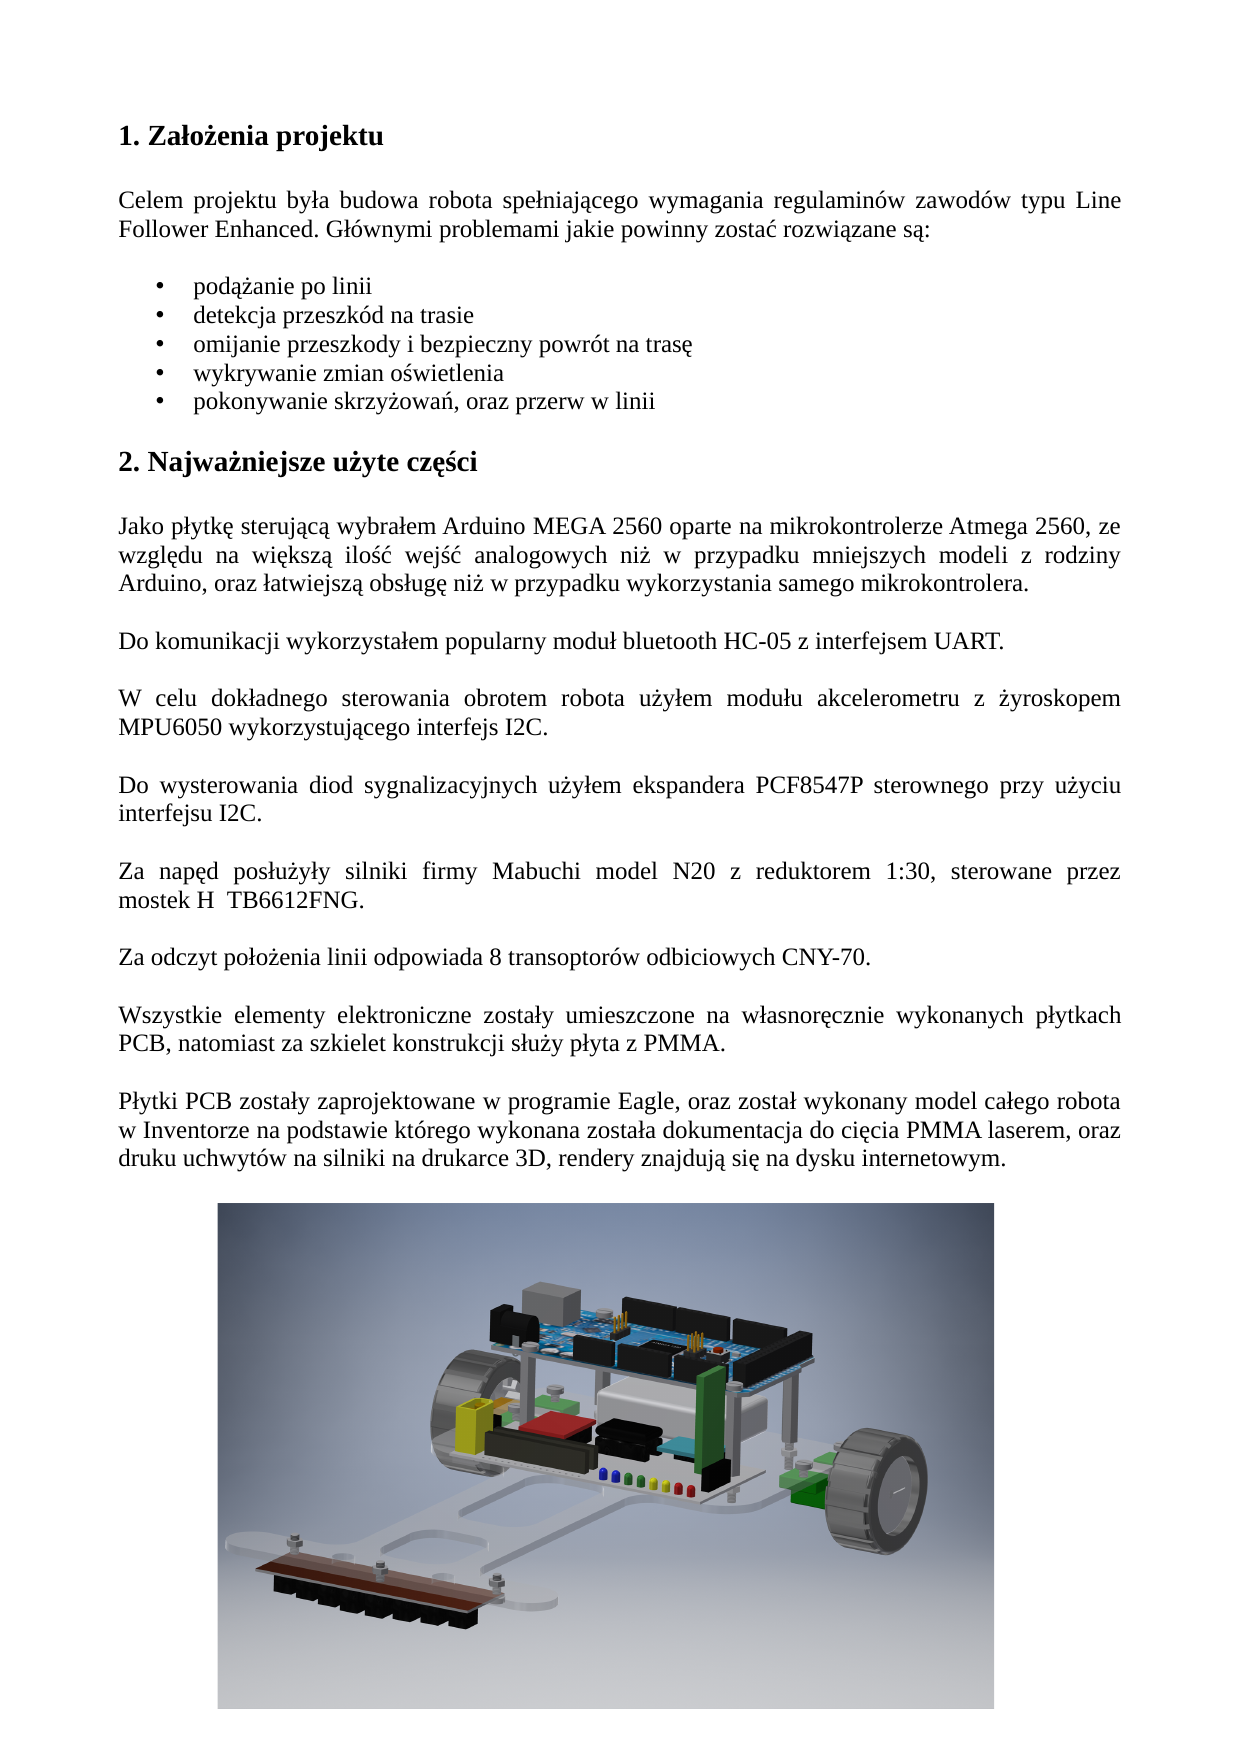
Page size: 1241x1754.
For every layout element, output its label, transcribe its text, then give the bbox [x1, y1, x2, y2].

text Do komunikacji wykorzystałem popularny moduł bluetooth HC-05 z interfejsem UART. [118, 626, 1122, 655]
list omijanie przeszkody i bezpieczny powrót na trasę [156, 329, 1122, 358]
list wykrywanie zmian oświetlenia [156, 358, 1122, 386]
list podążanie po linii [156, 271, 1122, 300]
list pokonywanie skrzyżowań, oraz przerw w linii [156, 386, 1122, 415]
text 2. Najważniejsze użyte części [118, 444, 1122, 477]
text Celem projektu była budowa robota spełniającego wymagania regulaminów zawodów typu Line Follower Enhanced. Głównymi problemami jakie powinny zostać rozwiązane są: [118, 185, 1122, 243]
picture [217, 1203, 995, 1709]
text Za odczyt położenia linii odpowiada 8 transoptorów odbiciowych CNY-70. [118, 942, 1122, 971]
text Płytki PCB zostały zaprojektowane w programie Eagle, oraz został wykonany model całego robota w Inventorze na podstawie którego wykonana została dokumentacja do cięcia PMMA laserem, oraz druku uchwytów na silniki na drukarce 3D, rendery znajdują się na dysku internetowym. [118, 1086, 1122, 1172]
text W celu dokładnego sterowania obrotem robota użyłem modułu akcelerometru z żyroskopem MPU6050 wykorzystującego interfejs I2C. [118, 683, 1122, 741]
text Za napęd posłużyły silniki firmy Mabuchi model N20 z reduktorem 1:30, sterowane przez mostek H TB6612FNG. [118, 856, 1122, 913]
list detekcja przeszkód na trasie [156, 300, 1122, 329]
text Do wysterowania diod sygnalizacyjnych użyłem ekspandera PCF8547P sterownego przy użyciu interfejsu I2C. [118, 770, 1122, 827]
text 1. Założenia projektu [118, 118, 1122, 152]
text Jako płytkę sterującą wybrałem Arduino MEGA 2560 oparte na mikrokontrolerze Atmega 2560, ze względu na większą ilość wejść analogowych niż w przypadku mniejszych modeli z rodziny Arduino, oraz łatwiejszą obsługę niż w przypadku wykorzystania samego mikrokontrolera. [118, 511, 1122, 597]
text Wszystkie elementy elektroniczne zostały umieszczone na własnoręcznie wykonanych płytkach PCB, natomiast za szkielet konstrukcji służy płyta z PMMA. [118, 1000, 1122, 1057]
